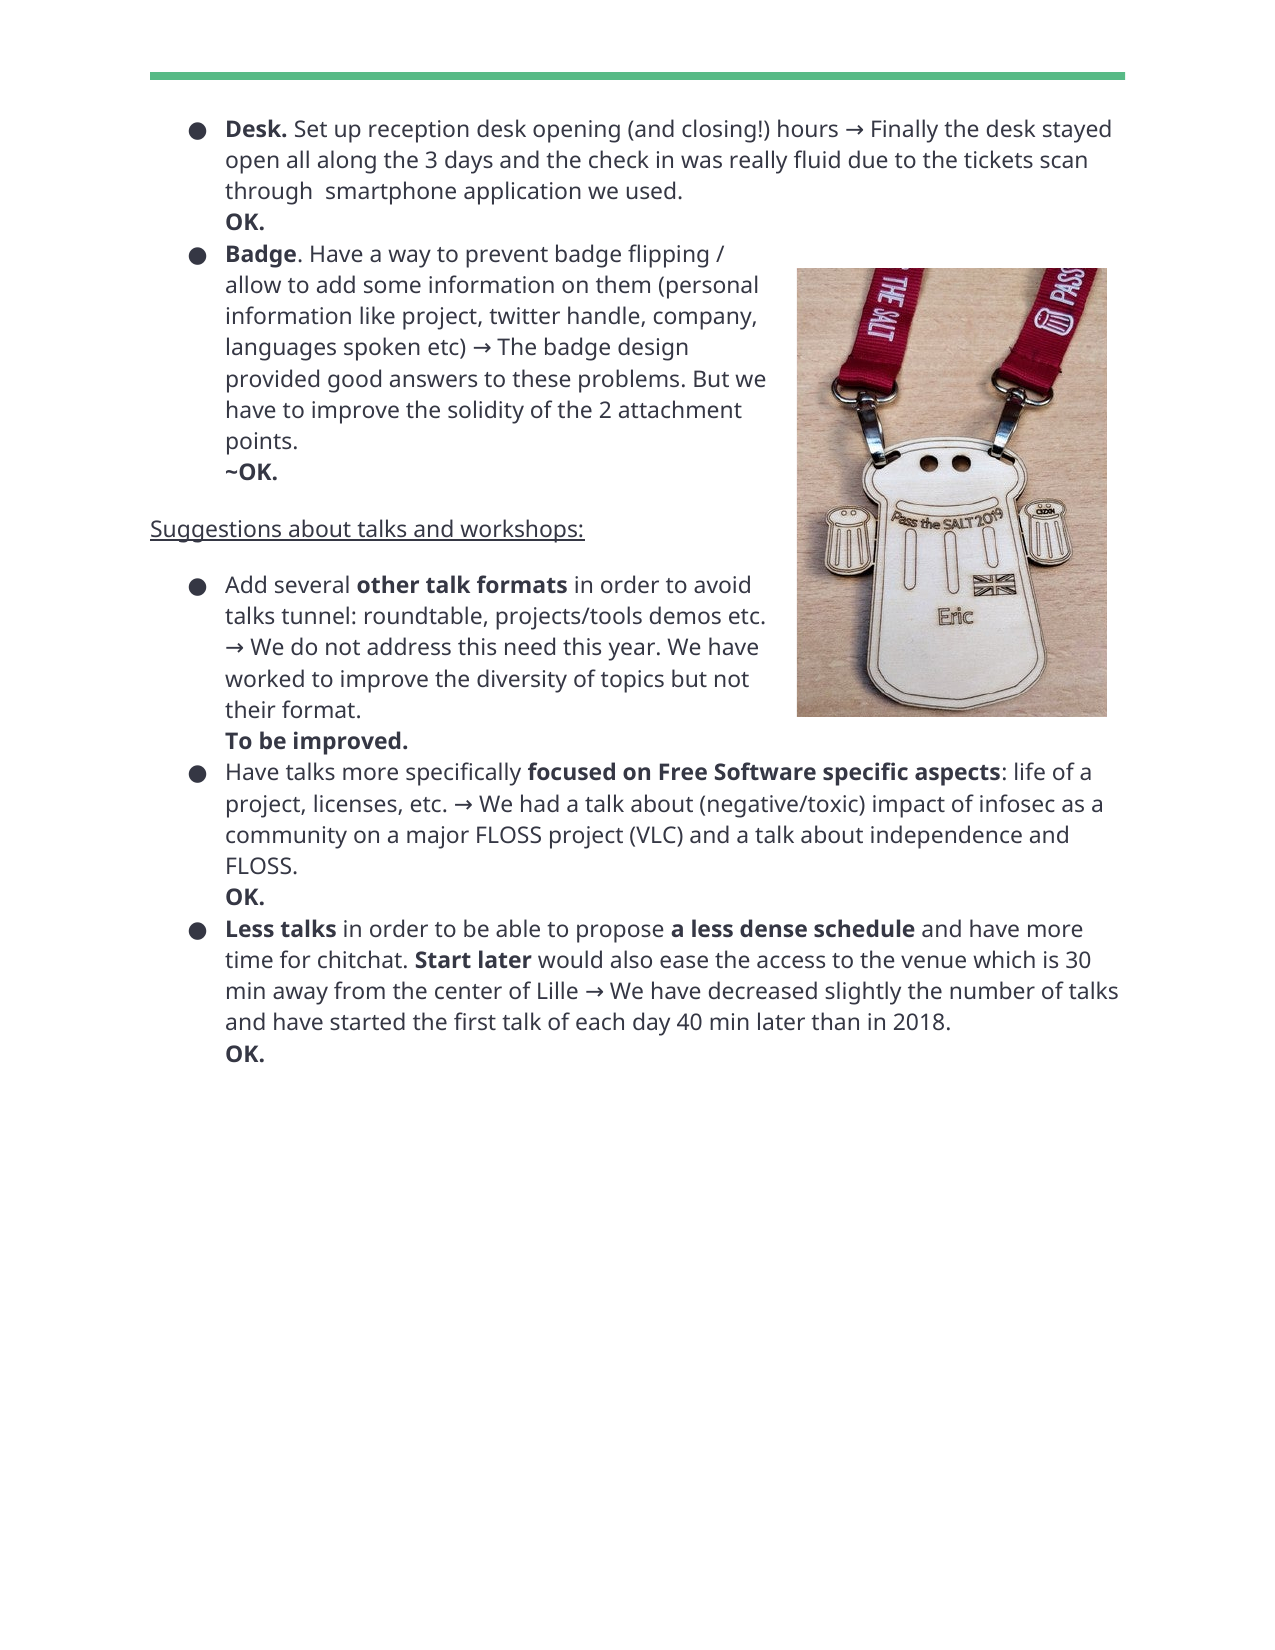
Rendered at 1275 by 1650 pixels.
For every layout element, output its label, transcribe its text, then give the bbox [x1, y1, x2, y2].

list Have talks more specifically focused on Free Software specific aspects: life of a project, licenses, etc. → We had a talk about (negative/toxic) impact of infosec as a community on a major FLOSS project (VLC) and a talk about independence and FLOSS. OK. [187, 756, 1125, 912]
picture [150, 72, 1125, 80]
text Suggestions about talks and workshops: [150, 512, 796, 544]
list Badge. Have a way to prevent badge flipping / allow to add some information on them (personal information like project, twitter handle, company, languages spoken etc) → The badge design provided good answers to these problems. But we have to improve the solidity of the 2 attachment points. ~OK. [187, 237, 1125, 487]
picture [796, 268, 1107, 717]
list Desk. Set up reception desk opening (and closing!) hours → Finally the desk stayed open all along the 3 days and the check in was really fluid due to the tickets scan through smartphone application we used. OK. [187, 112, 1125, 237]
list Less talks in order to be able to propose a less dense schedule and have more time for chitchat. Start later would also ease the access to the venue which is 30 min away from the center of Lille → We have decreased slightly the number of talks and have started the first talk of each day 40 min later than in 2018. OK. [187, 912, 1125, 1069]
list Add several other talk formats in order to avoid talks tunnel: roundtable, projects/tools demos etc. → We do not address this need this year. We have worked to improve the diversity of topics but not their format. To be improved. [187, 569, 1125, 756]
